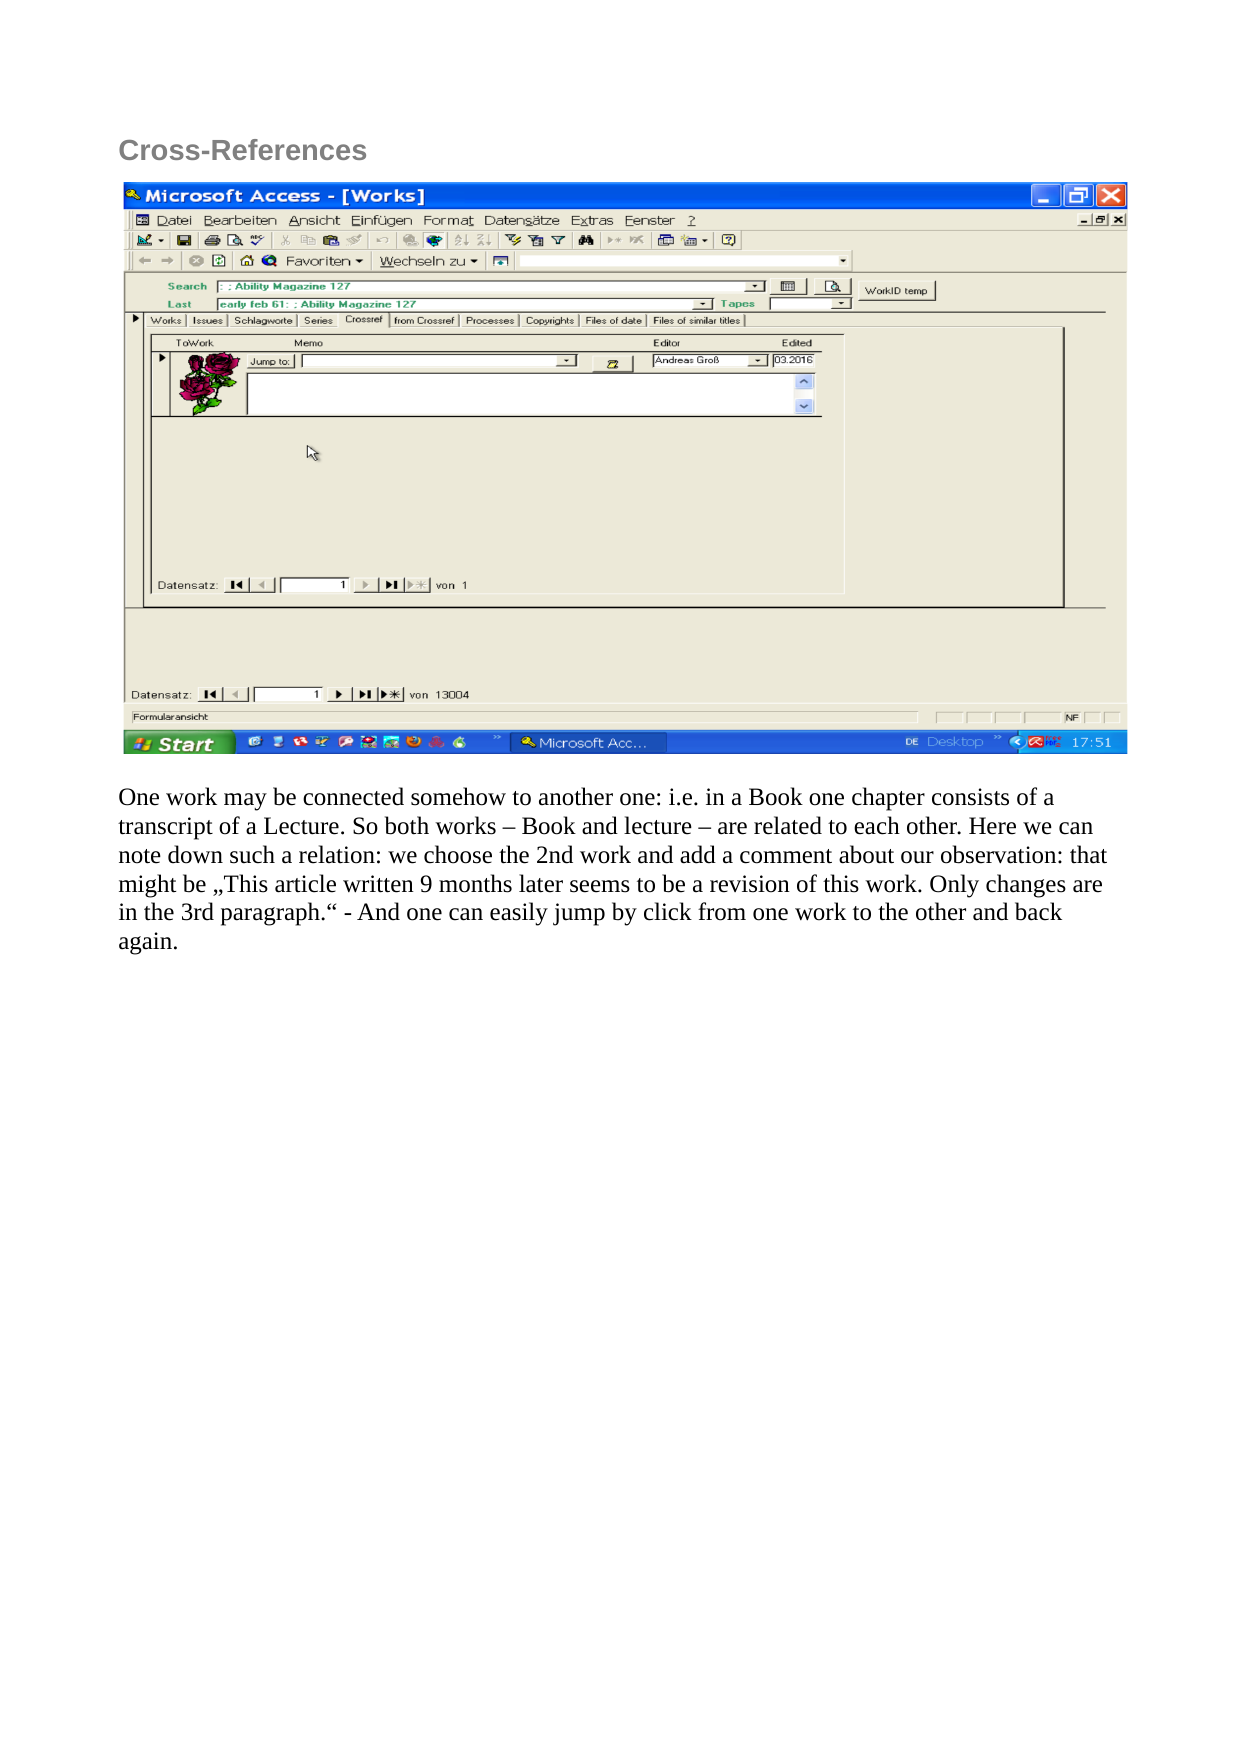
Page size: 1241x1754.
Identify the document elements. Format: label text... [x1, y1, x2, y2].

text One work may be connected somehow to another one: i.e. in a Book one chapter consists of a transcript of a Lecture. So both works – Book and lecture – are related to each other. Here we can note down such a relation: we choose the 2nd work and add a comment about our observation: that might be „This article written 9 months later seems to be a revision of this work. Only changes are in the 3rd paragraph.“ - And one can easily jump by click from one work to the other and back again. [118, 782, 1122, 955]
picture [123, 182, 1128, 754]
subtitle Cross-References [118, 133, 1122, 166]
